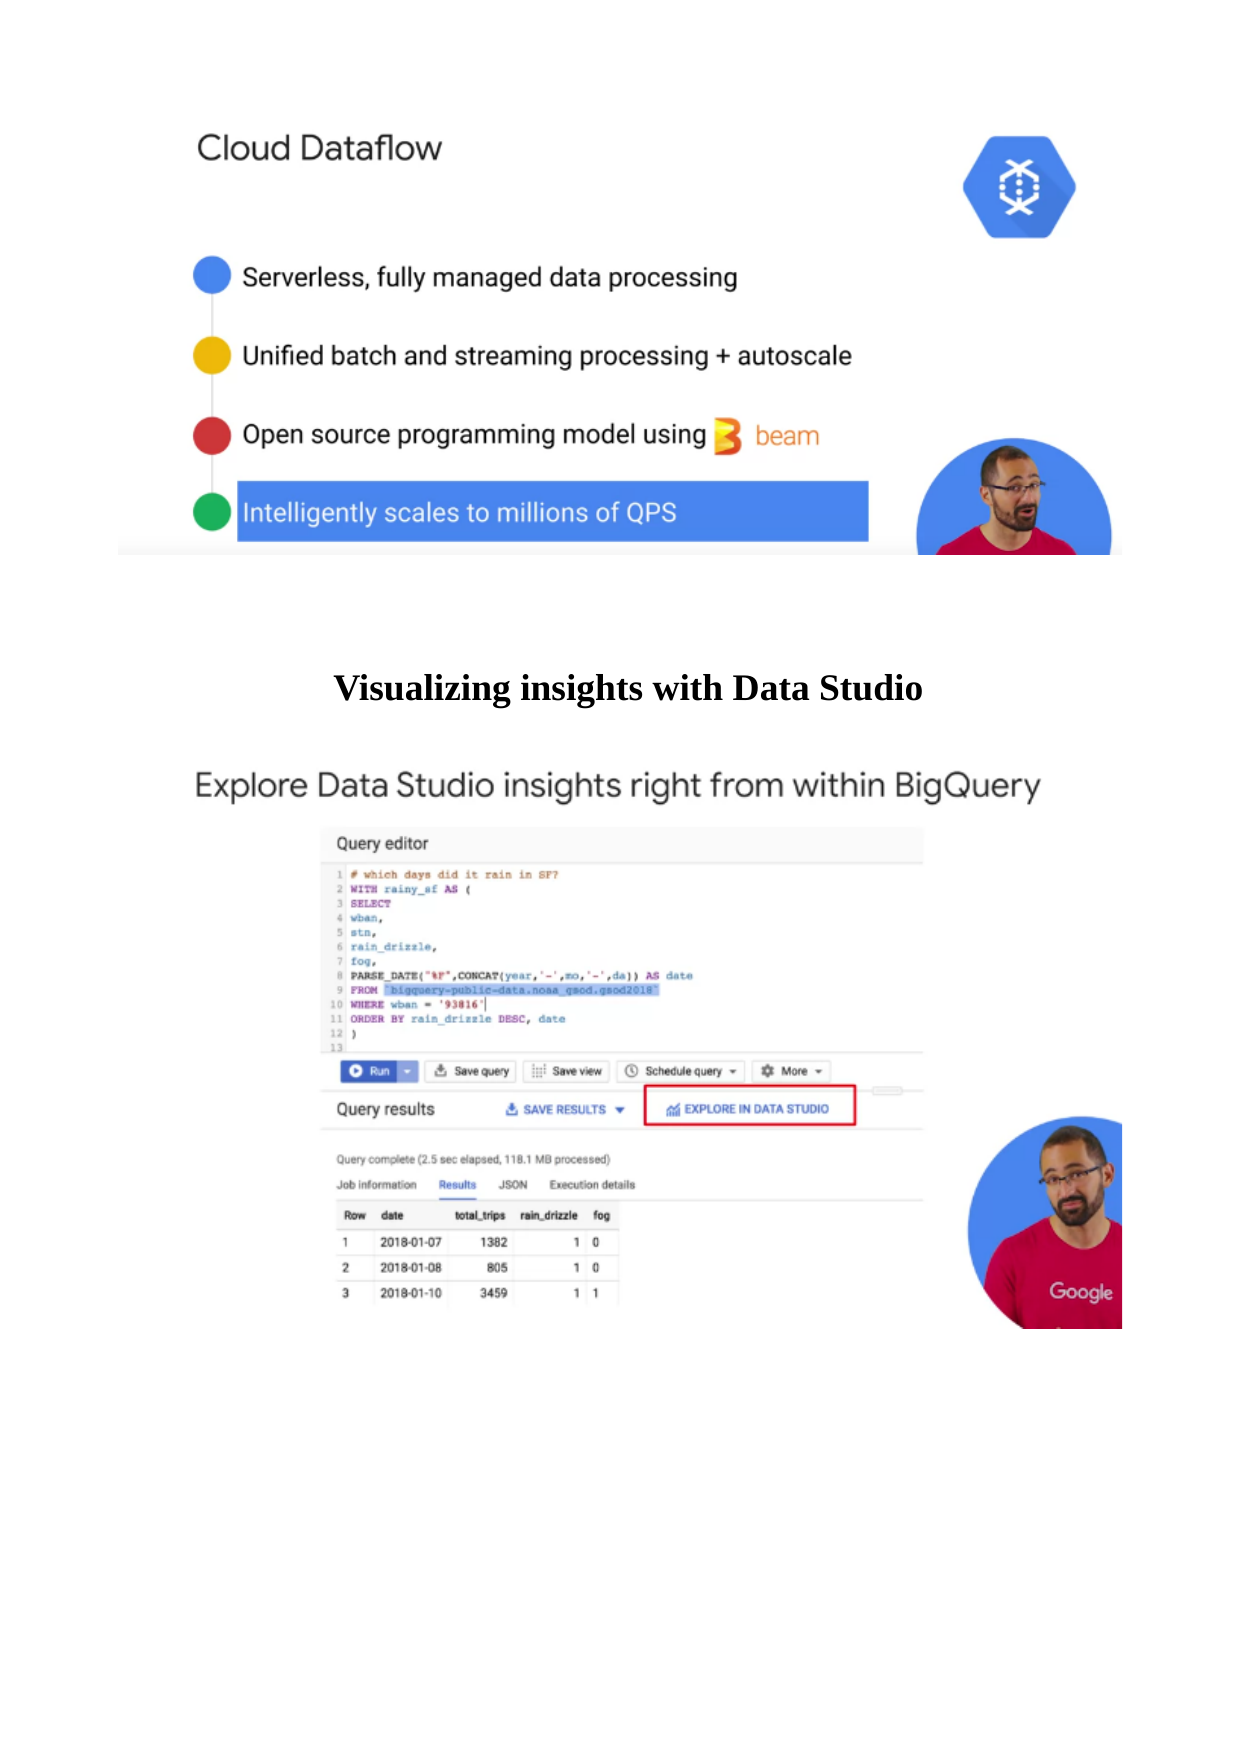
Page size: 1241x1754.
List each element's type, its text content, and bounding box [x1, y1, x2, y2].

subtitle Visualizing insights with Data Studio [118, 666, 1122, 709]
picture [118, 118, 1123, 555]
picture [118, 750, 1123, 1329]
